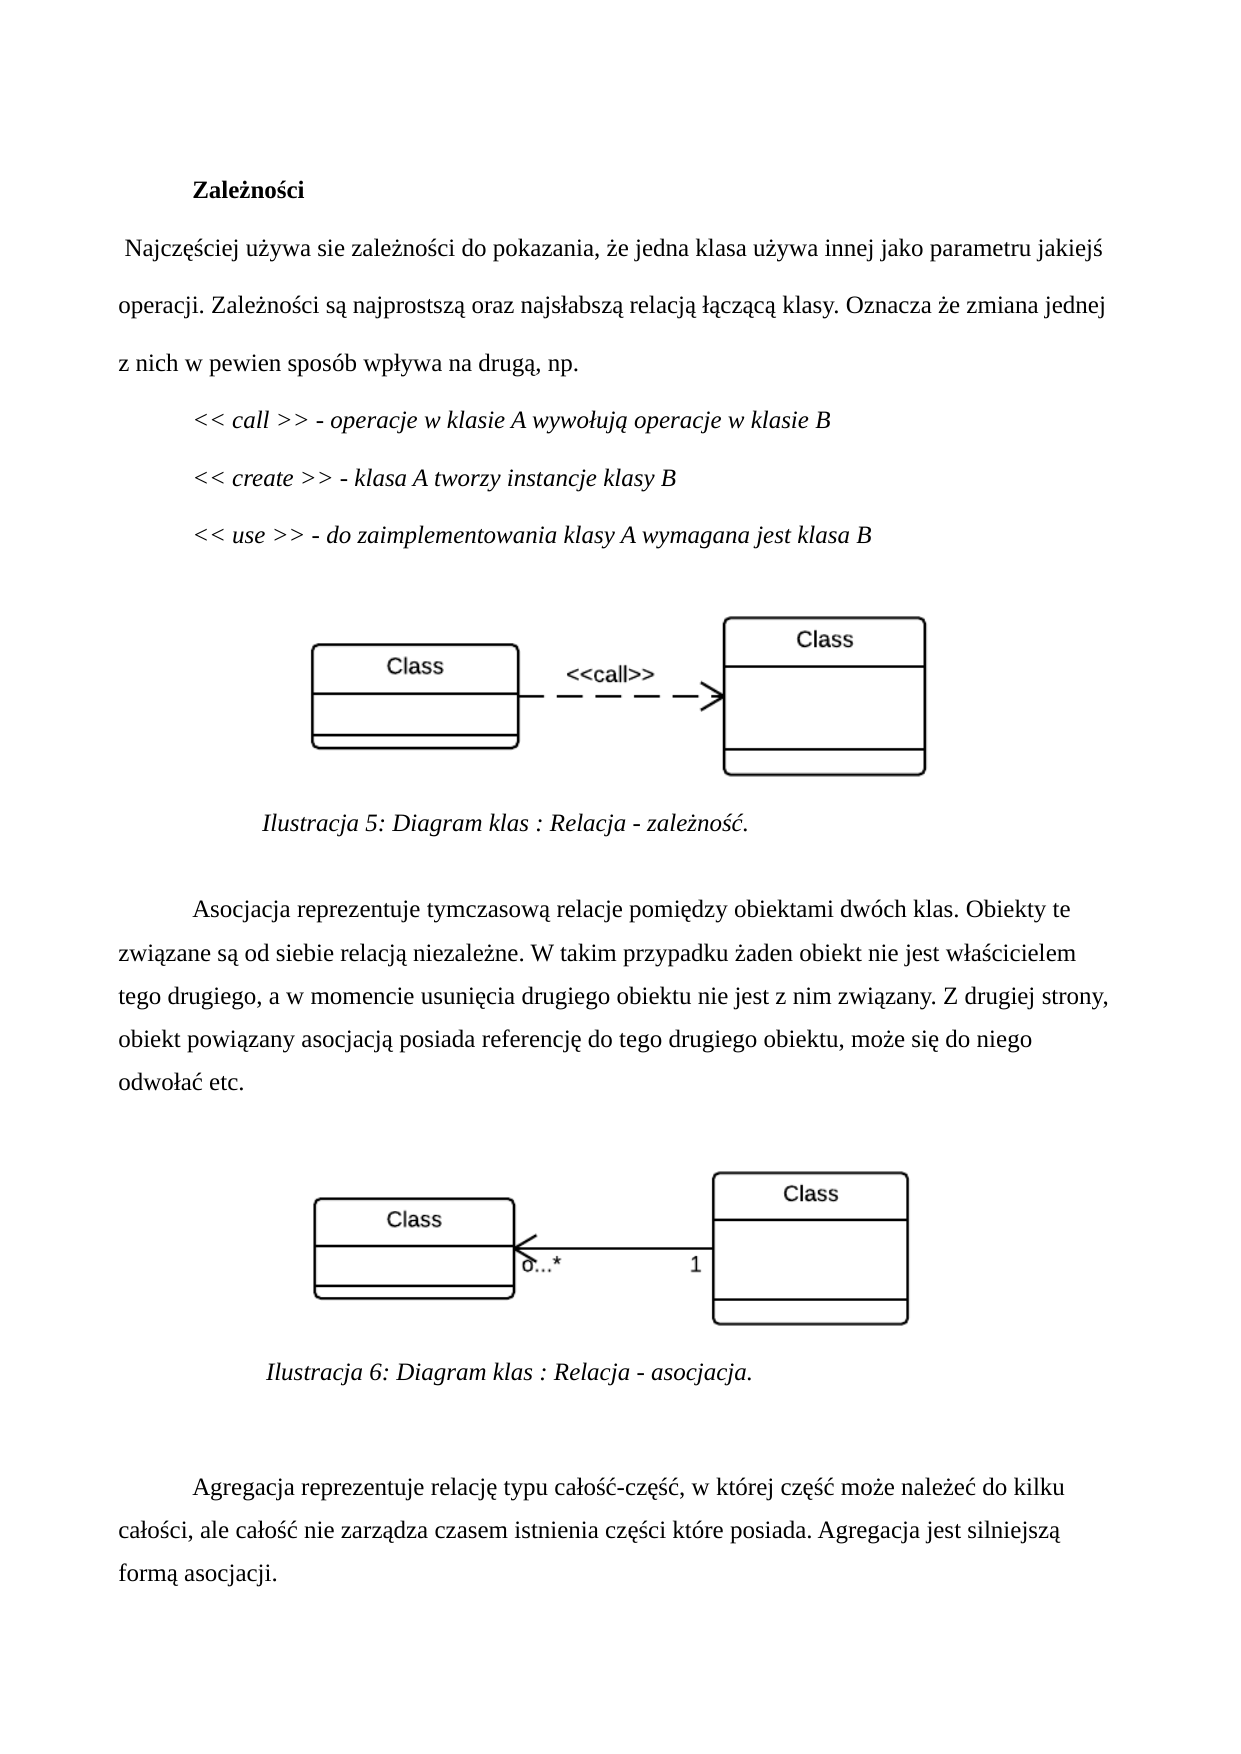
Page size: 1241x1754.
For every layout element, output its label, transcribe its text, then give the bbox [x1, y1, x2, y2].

picture [261, 593, 979, 809]
text Ilustracja 5: Diagram klas : Relacja - zależność. [262, 809, 978, 837]
text << create >> - klasa A tworzy instancje klasy B [118, 463, 1122, 492]
text Najczęściej używa sie zależności do pokazania, że jedna klasa używa innej jako parametru jakiejś operacji. Zależności są najprostszą oraz najsłabszą relacją łączącą klasy. Oznacza że zmiana jednej z nich w pewien sposób wpływa na drugą, np. [118, 233, 1122, 377]
text << use >> - do zaimplementowania klasy A wymagana jest klasa B [118, 521, 1122, 549]
text Ilustracja 6: Diagram klas : Relacja - asocjacja. [266, 1357, 960, 1386]
picture [265, 1149, 960, 1357]
text Asocjacja reprezentuje tymczasową relacje pomiędzy obiektami dwóch klas. Obiekty te związane są od siebie relacją niezależne. W takim przypadku żaden obiekt nie jest właścicielem tego drugiego, a w momencie usunięcia drugiego obiektu nie jest z nim związany. Z drugiej strony, obiekt powiązany asocjacją posiada referencję do tego drugiego obiektu, może się do niego odwołać etc. [118, 894, 1122, 1096]
text Zależności [118, 176, 1122, 204]
text Agregacja reprezentuje relację typu całość-część, w której część może należeć do kilku całości, ale całość nie zarządza czasem istnienia części które posiada. Agregacja jest silniejszą formą asocjacji. [118, 1472, 1122, 1587]
text << call >> - operacje w klasie A wywołują operacje w klasie B [118, 406, 1122, 434]
